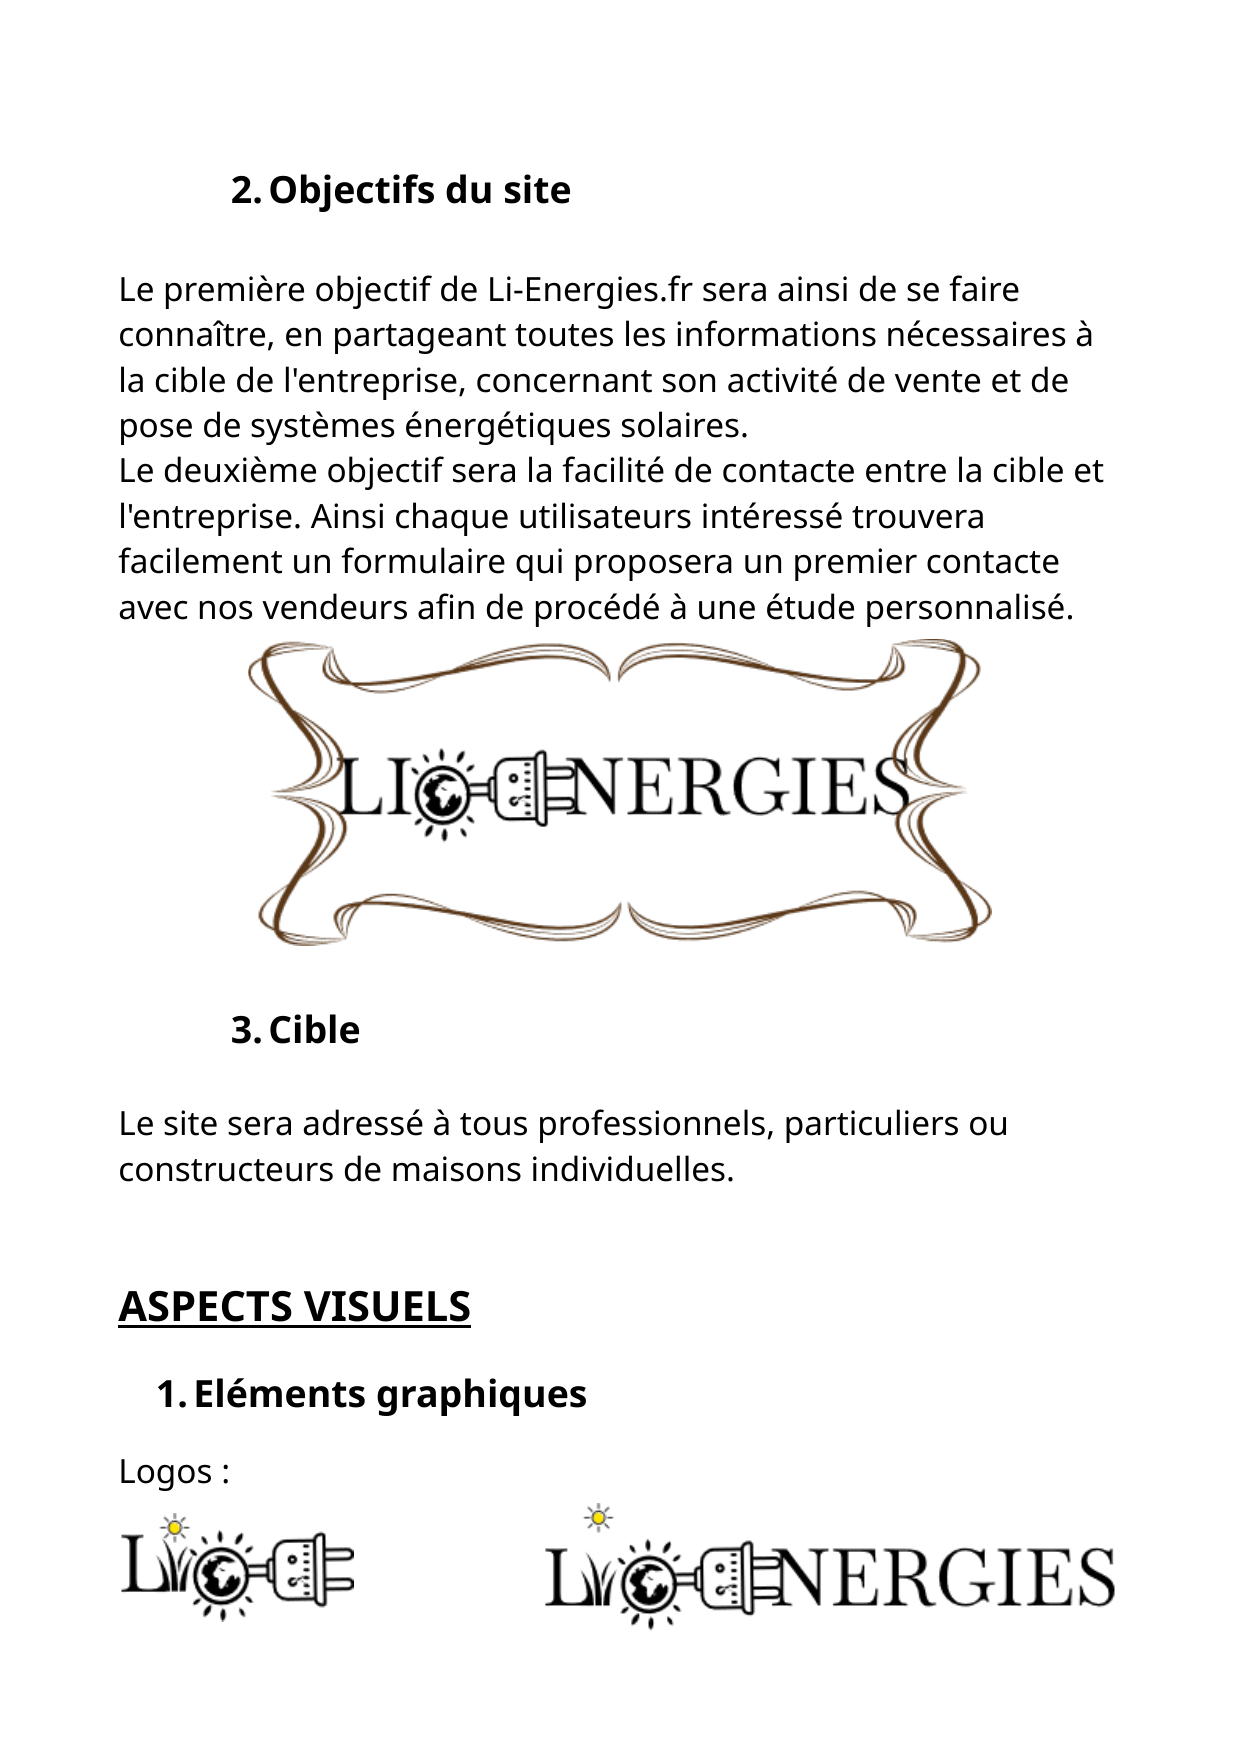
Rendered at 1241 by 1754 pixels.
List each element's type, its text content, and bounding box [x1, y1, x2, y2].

picture [541, 1503, 1121, 1631]
list Objectifs du site [231, 163, 1122, 214]
picture [248, 639, 992, 946]
text Le site sera adressé à tous professionnels, particuliers ou constructeurs de maisons individuelles. [118, 1100, 1122, 1191]
list Eléments graphiques [156, 1368, 1122, 1419]
text Logos : [118, 1448, 1122, 1493]
list Cible [231, 1003, 1122, 1054]
text Le première objectif de Li-Energies.fr sera ainsi de se faire connaître, en partageant toutes les informations nécessaires à la cible de l'entreprise, concernant son activité de vente et de pose de systèmes énergétiques solaires. [118, 266, 1122, 447]
text ASPECTS VISUELS [118, 1277, 1122, 1334]
picture [117, 1513, 354, 1622]
text Le deuxième objectif sera la facilité de contacte entre la cible et l'entreprise. Ainsi chaque utilisateurs intéressé trouvera facilement un formulaire qui proposera un premier contacte avec nos vendeurs afin de procédé à une étude personnalisé. [118, 447, 1122, 629]
